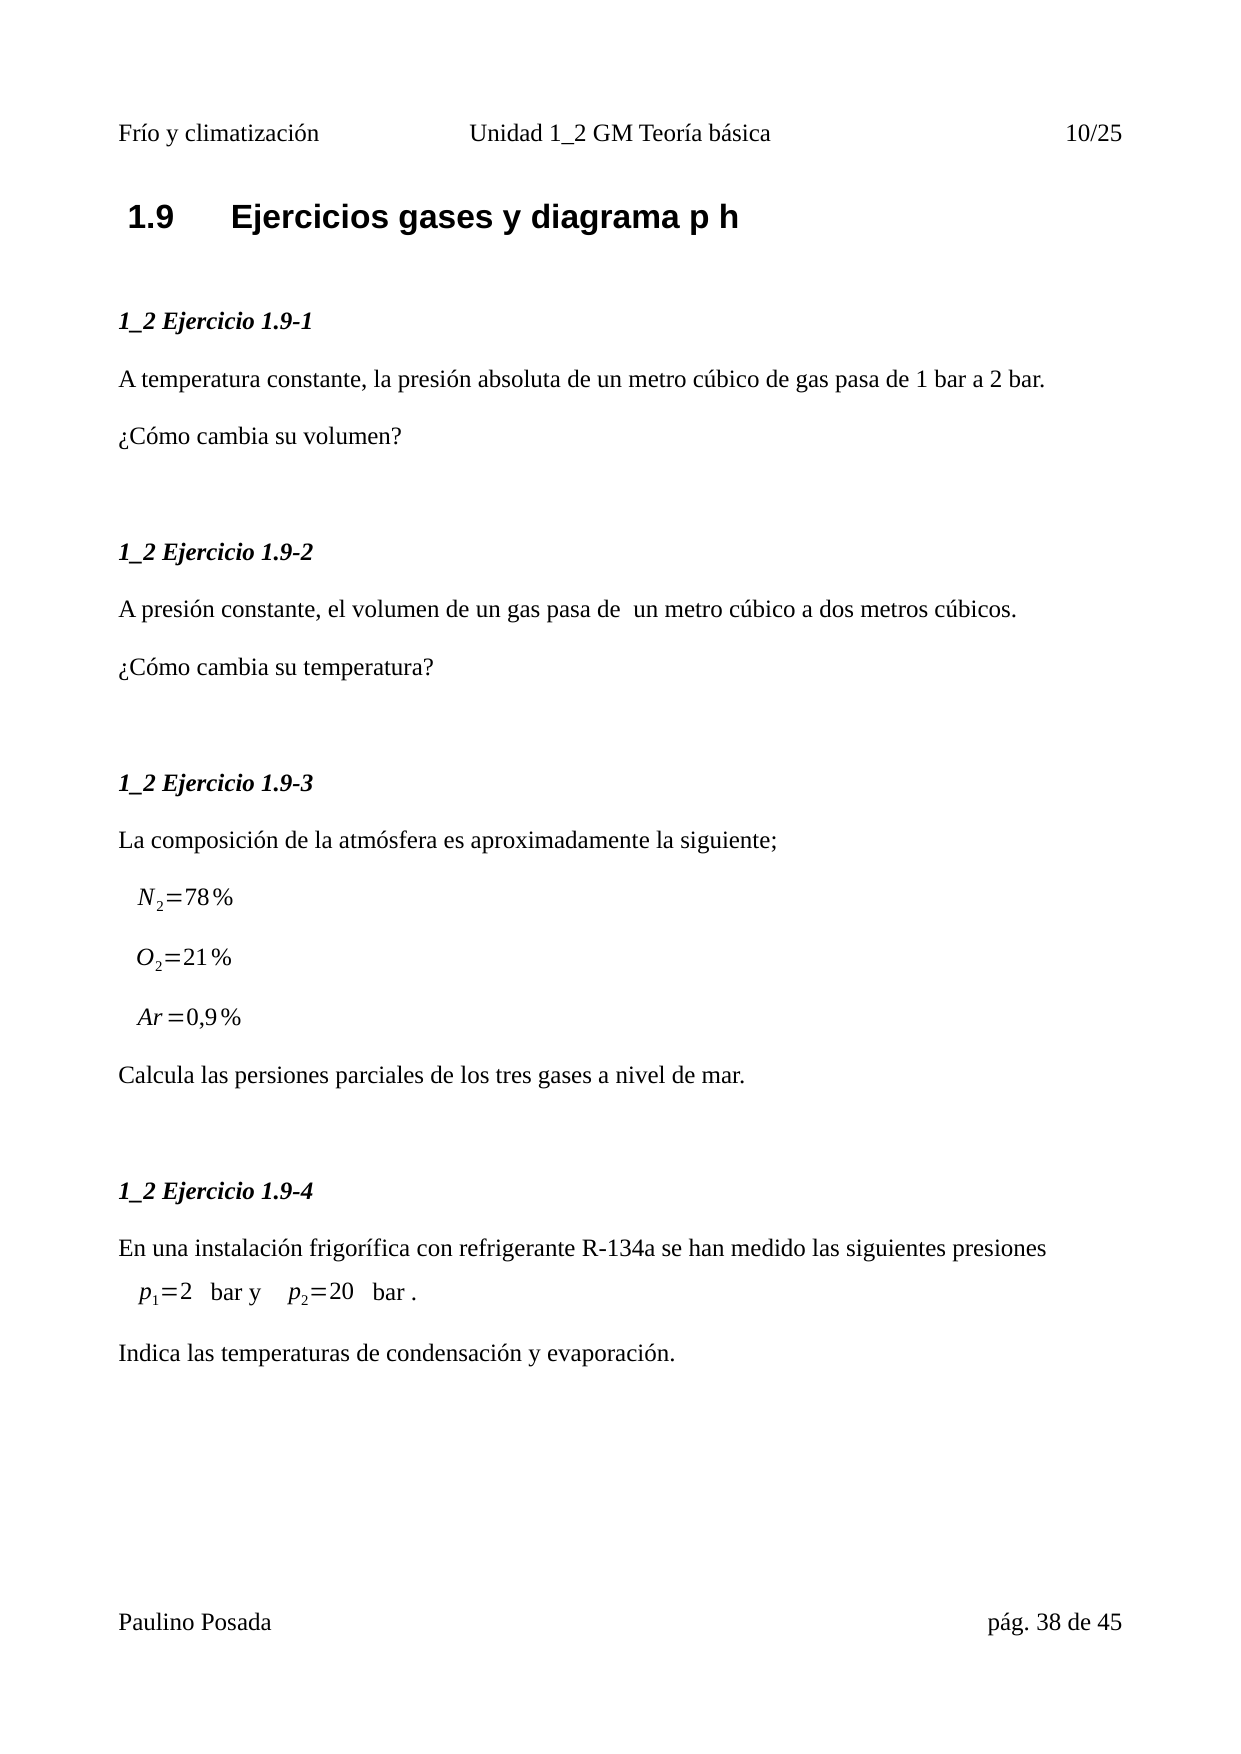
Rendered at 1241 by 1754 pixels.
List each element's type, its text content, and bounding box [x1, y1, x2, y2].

text 1_2 Ejercicio 1.9-3 [118, 768, 1122, 796]
text 1_2 Ejercicio 1.9-1 [118, 306, 1122, 335]
text En una instalación frigorífica con refrigerante R-134a se han medido las siguientes presiones bar y bar . [118, 1233, 1122, 1309]
text Calcula las persiones parciales de los tres gases a nivel de mar. [118, 1060, 1122, 1089]
text ¿Cómo cambia su temperatura? [118, 652, 1122, 681]
text 1_2 Ejercicio 1.9-2 [118, 537, 1122, 566]
text A temperatura constante, la presión absoluta de un metro cúbico de gas pasa de 1 bar a 2 bar. [118, 364, 1122, 392]
subtitle Ejercicios gases y diagrama p h [118, 197, 1122, 236]
text 1_2 Ejercicio 1.9-4 [118, 1176, 1122, 1204]
text Indica las temperaturas de condensación y evaporación. [118, 1338, 1122, 1367]
text ¿Cómo cambia su volumen? [118, 421, 1122, 450]
text La composición de la atmósfera es aproximadamente la siguiente; [118, 825, 1122, 854]
text A presión constante, el volumen de un gas pasa de un metro cúbico a dos metros cúbicos. [118, 594, 1122, 623]
